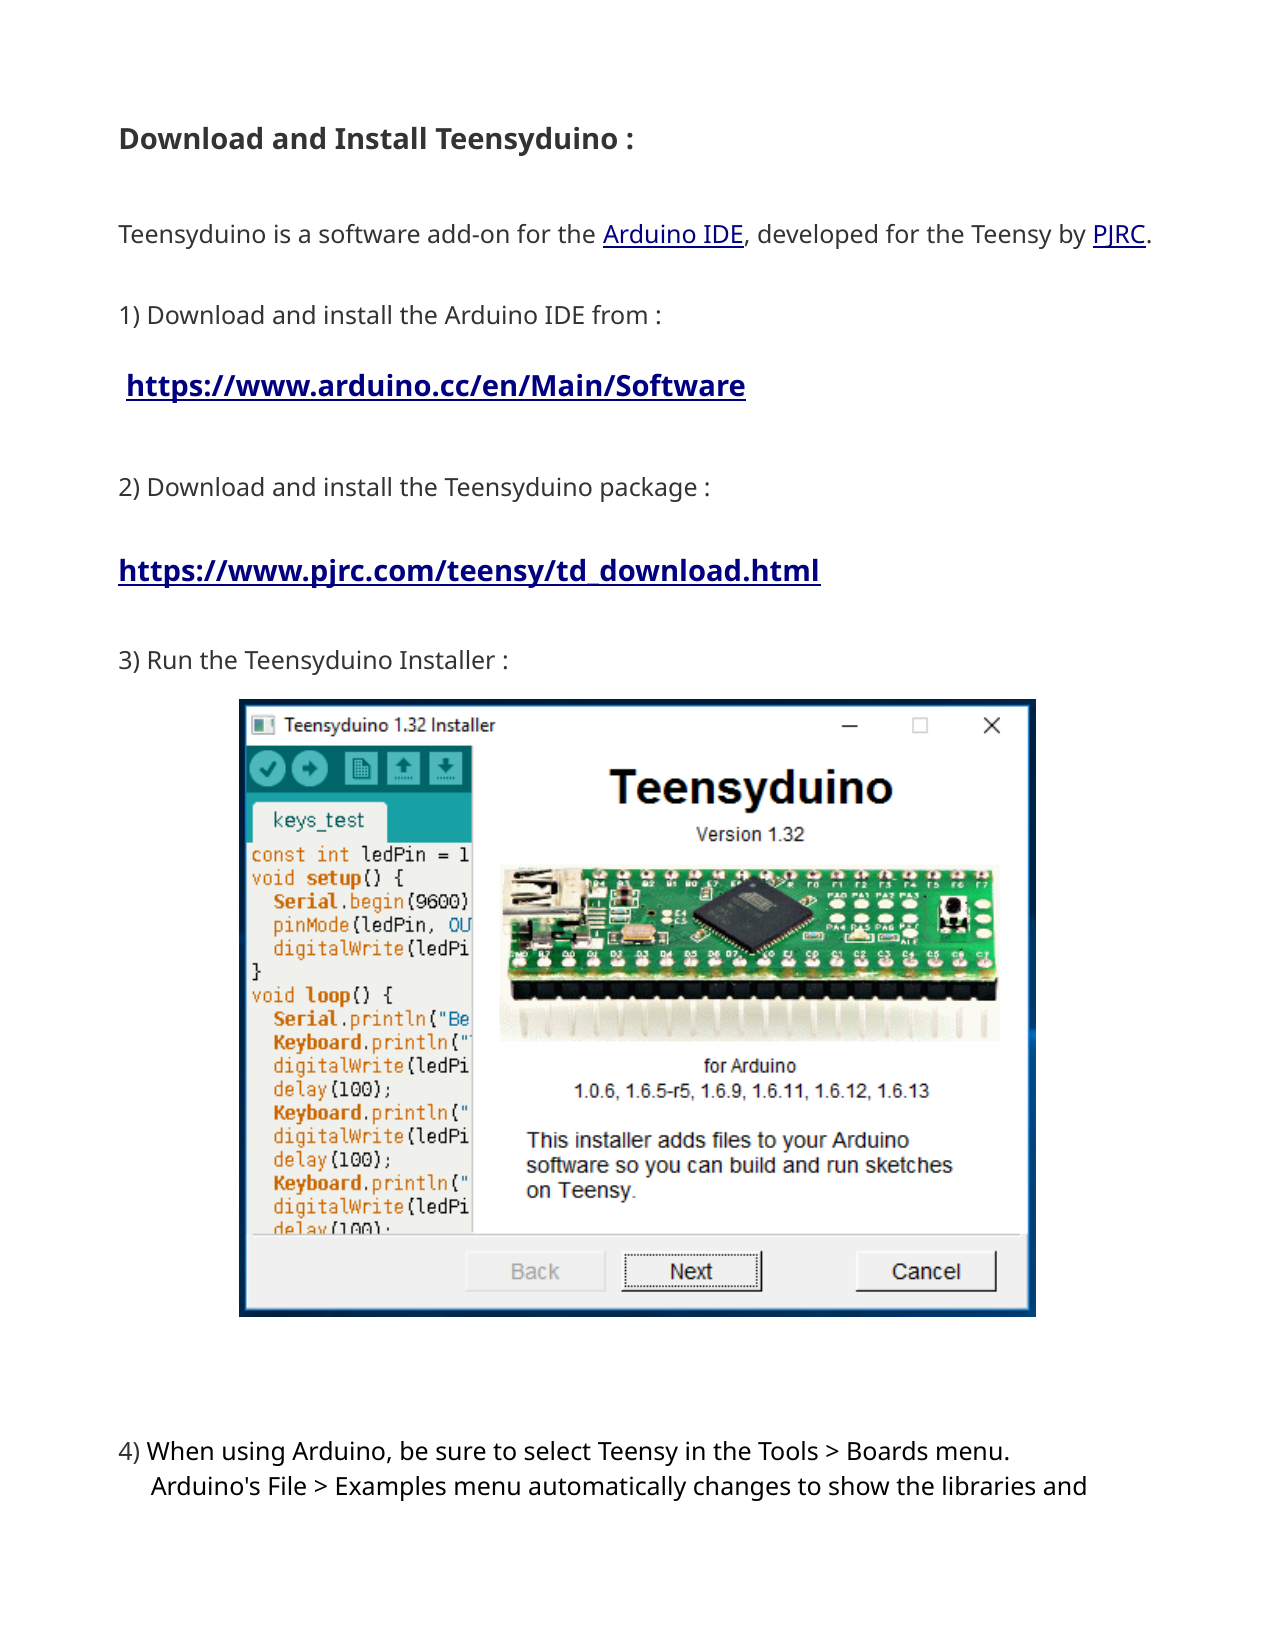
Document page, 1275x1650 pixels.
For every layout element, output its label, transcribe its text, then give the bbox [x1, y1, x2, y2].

text 1) Download and install the Arduino IDE from : https://www.arduino.cc/en/Main/Software [118, 297, 1157, 405]
text 4) When using Arduino, be sure to select Teensy in the Tools > Boards menu. Arduino's File > Examples menu automatically changes to show the libraries and [118, 1434, 1157, 1502]
text Download and Install Teensyduino : [118, 118, 1157, 158]
text https://www.pjrc.com/teensy/td_download.html [118, 551, 1157, 630]
picture [239, 699, 1036, 1317]
text 2) Download and install the Teensyduino package : [118, 470, 1157, 504]
text Teensyduino is a software add-on for the Arduino IDE, developed for the Teensy by PJRC. [118, 217, 1157, 285]
text 3) Run the Teensyduino Installer : [118, 642, 1157, 677]
